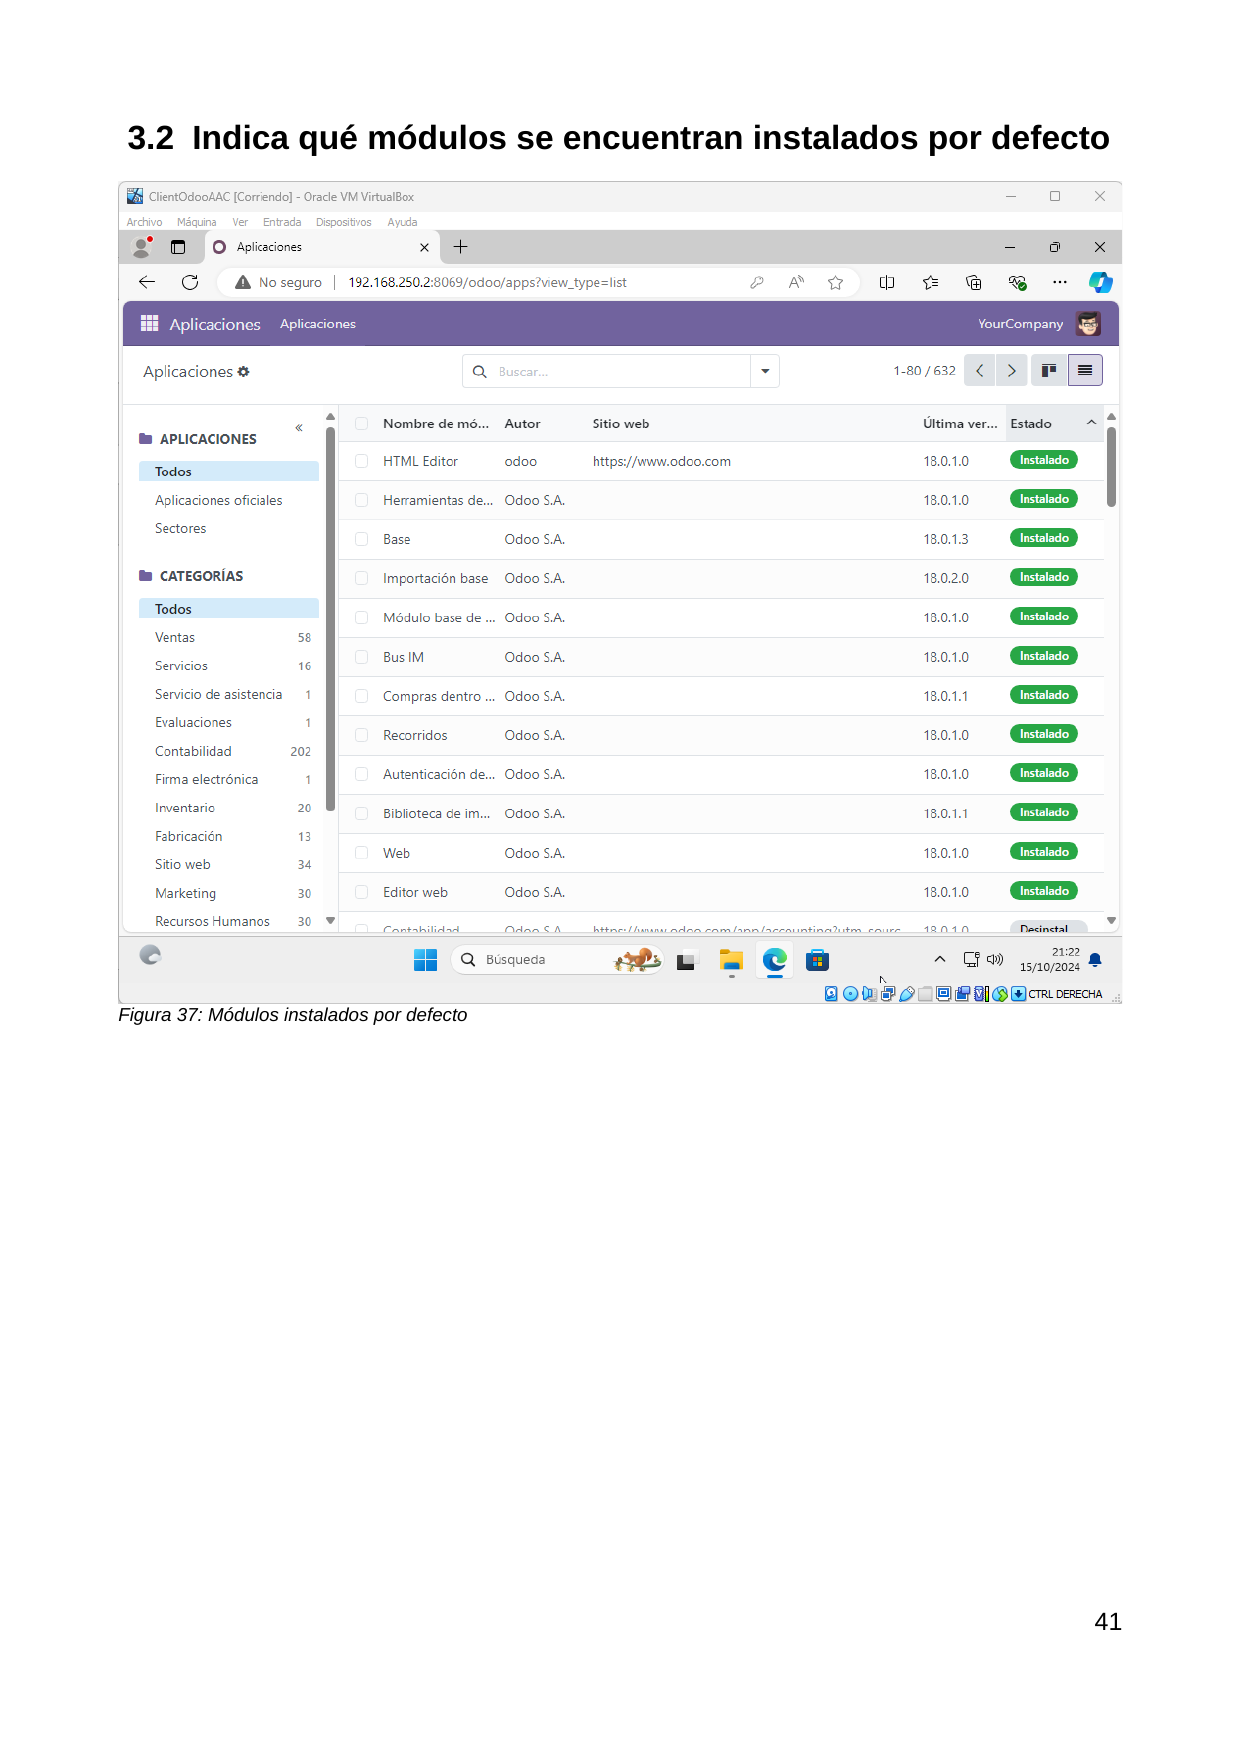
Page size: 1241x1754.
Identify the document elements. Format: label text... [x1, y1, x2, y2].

text Figura 37: Módulos instalados por defecto [118, 1004, 1122, 1025]
subtitle Indica qué módulos se encuentran instalados por defecto [118, 118, 1122, 157]
picture [118, 181, 1123, 1004]
